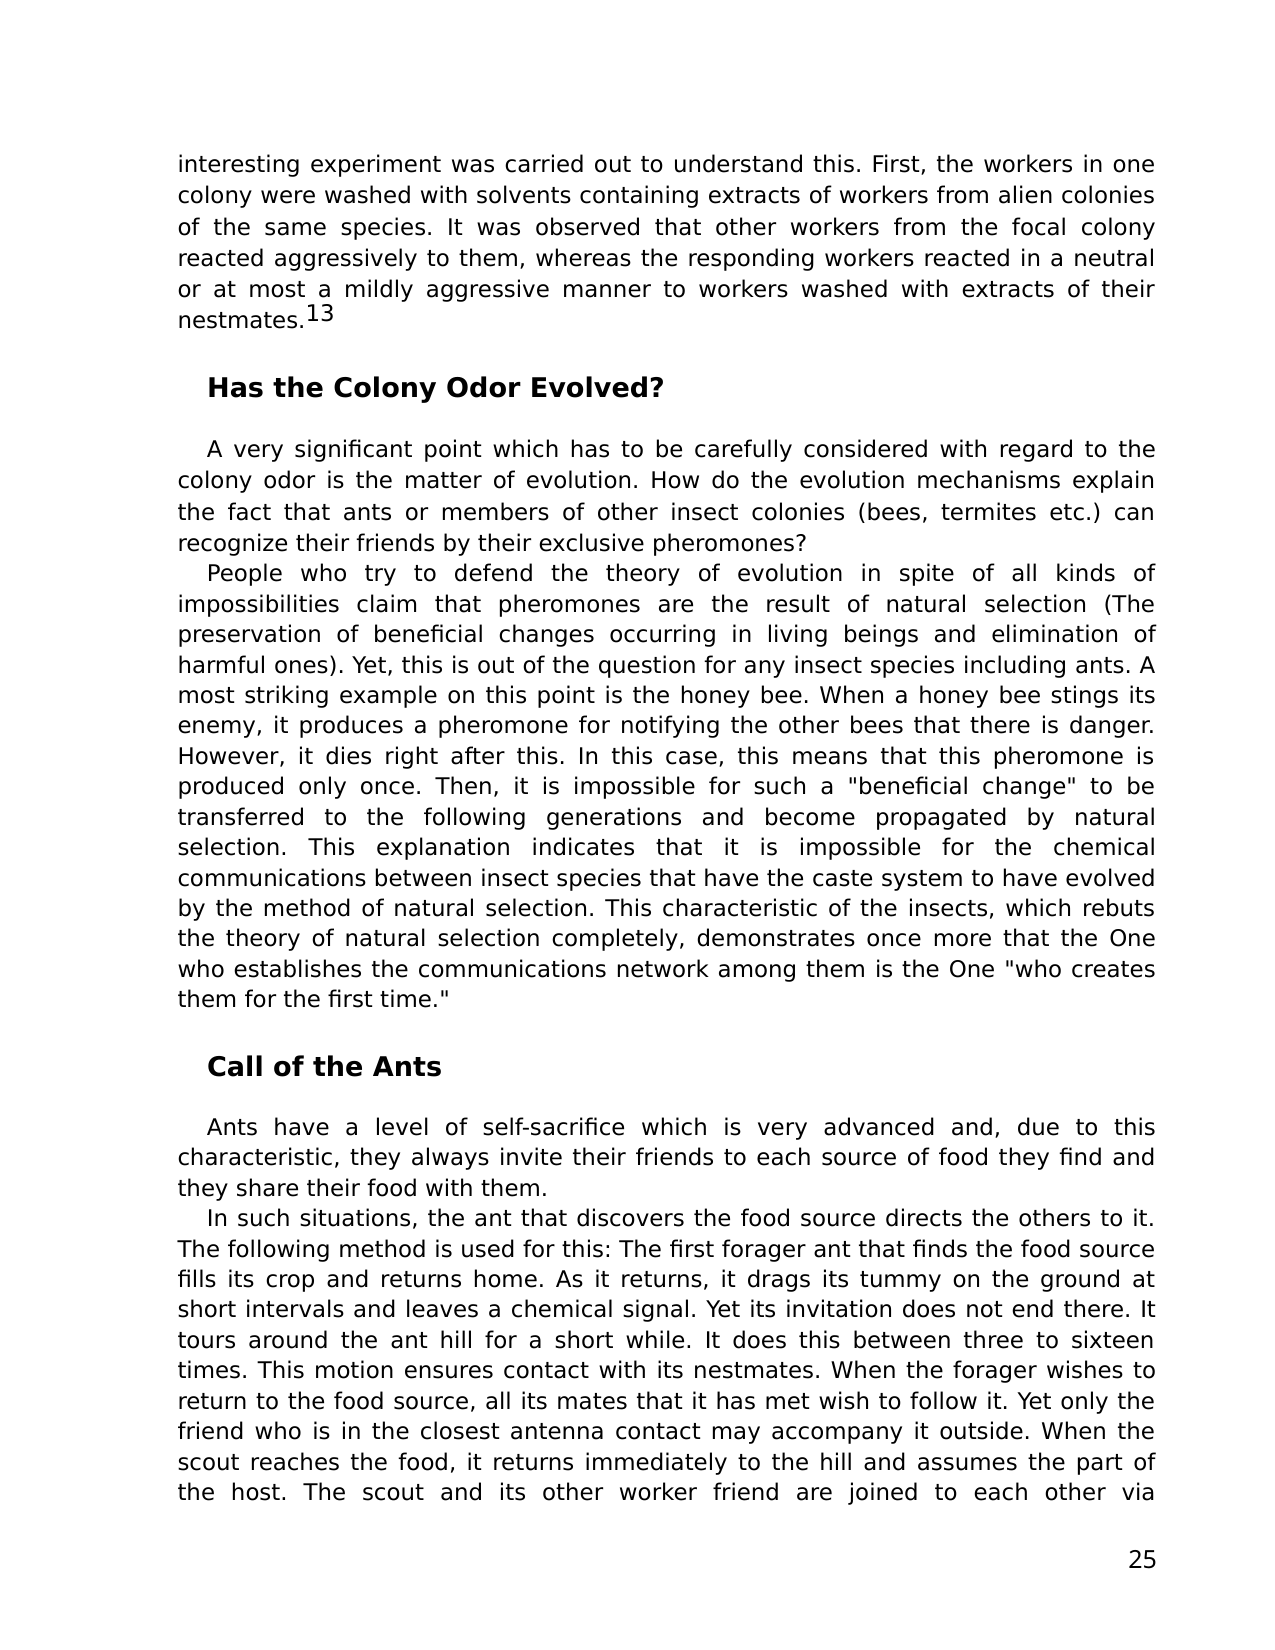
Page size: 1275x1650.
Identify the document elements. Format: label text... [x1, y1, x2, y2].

text A very significant point which has to be carefully considered with regard to the colony odor is the matter of evolution. How do the evolution mechanisms explain the fact that ants or members of other insect colonies (bees, termites etc.) can recognize their friends by their exclusive pheromones? [177, 432, 1157, 557]
text People who try to defend the theory of evolution in spite of all kinds of impossibilities claim that pheromones are the result of natural selection (The preservation of beneficial changes occurring in living beings and elimination of harmful ones). Yet, this is out of the question for any insect species including ants. A most striking example on this point is the honey bee. When a honey bee stings its enemy, it produces a pheromone for notifying the other bees that there is danger. However, it dies right after this. In this case, this means that this pheromone is produced only once. Then, it is impossible for such a "beneficial change" to be transferred to the following generations and become propagated by natural selection. This explanation indicates that it is impossible for the chemical communications between insect species that have the caste system to have evolved by the method of natural selection. This characteristic of the insects, which rebuts the theory of natural selection completely, demonstrates once more that the One who establishes the communications network among them is the One "who creates them for the first time." [177, 557, 1157, 1014]
text In such situations, the ant that discovers the food source directs the others to it. The following method is used for this: The first forager ant that finds the food source fills its crop and returns home. As it returns, it drags its tummy on the ground at short intervals and leaves a chemical signal. Yet its invitation does not end there. It tours around the ant hill for a short while. It does this between three to sixteen times. This motion ensures contact with its nestmates. When the forager wishes to return to the food source, all its mates that it has met wish to follow it. Yet only the friend who is in the closest antenna contact may accompany it outside. When the scout reaches the food, it returns immediately to the hill and assumes the part of the host. The scout and its other worker friend are joined to each other via [177, 1202, 1157, 1506]
text Call of the Ants [177, 1051, 1157, 1083]
text Ants have a level of self-sacrifice which is very advanced and, due to this characteristic, they always invite their friends to each source of food they find and they share their food with them. [177, 1111, 1157, 1202]
text Has the Colony Odor Evolved? [177, 373, 1157, 404]
text interesting experiment was carried out to understand this. First, the workers in one colony were washed with solvents containing extracts of workers from alien colonies of the same species. It was observed that other workers from the focal colony reacted aggressively to them, whereas the responding workers reacted in a neutral or at most a mildly aggressive manner to workers washed with extracts of their nestmates.13 [177, 148, 1157, 335]
